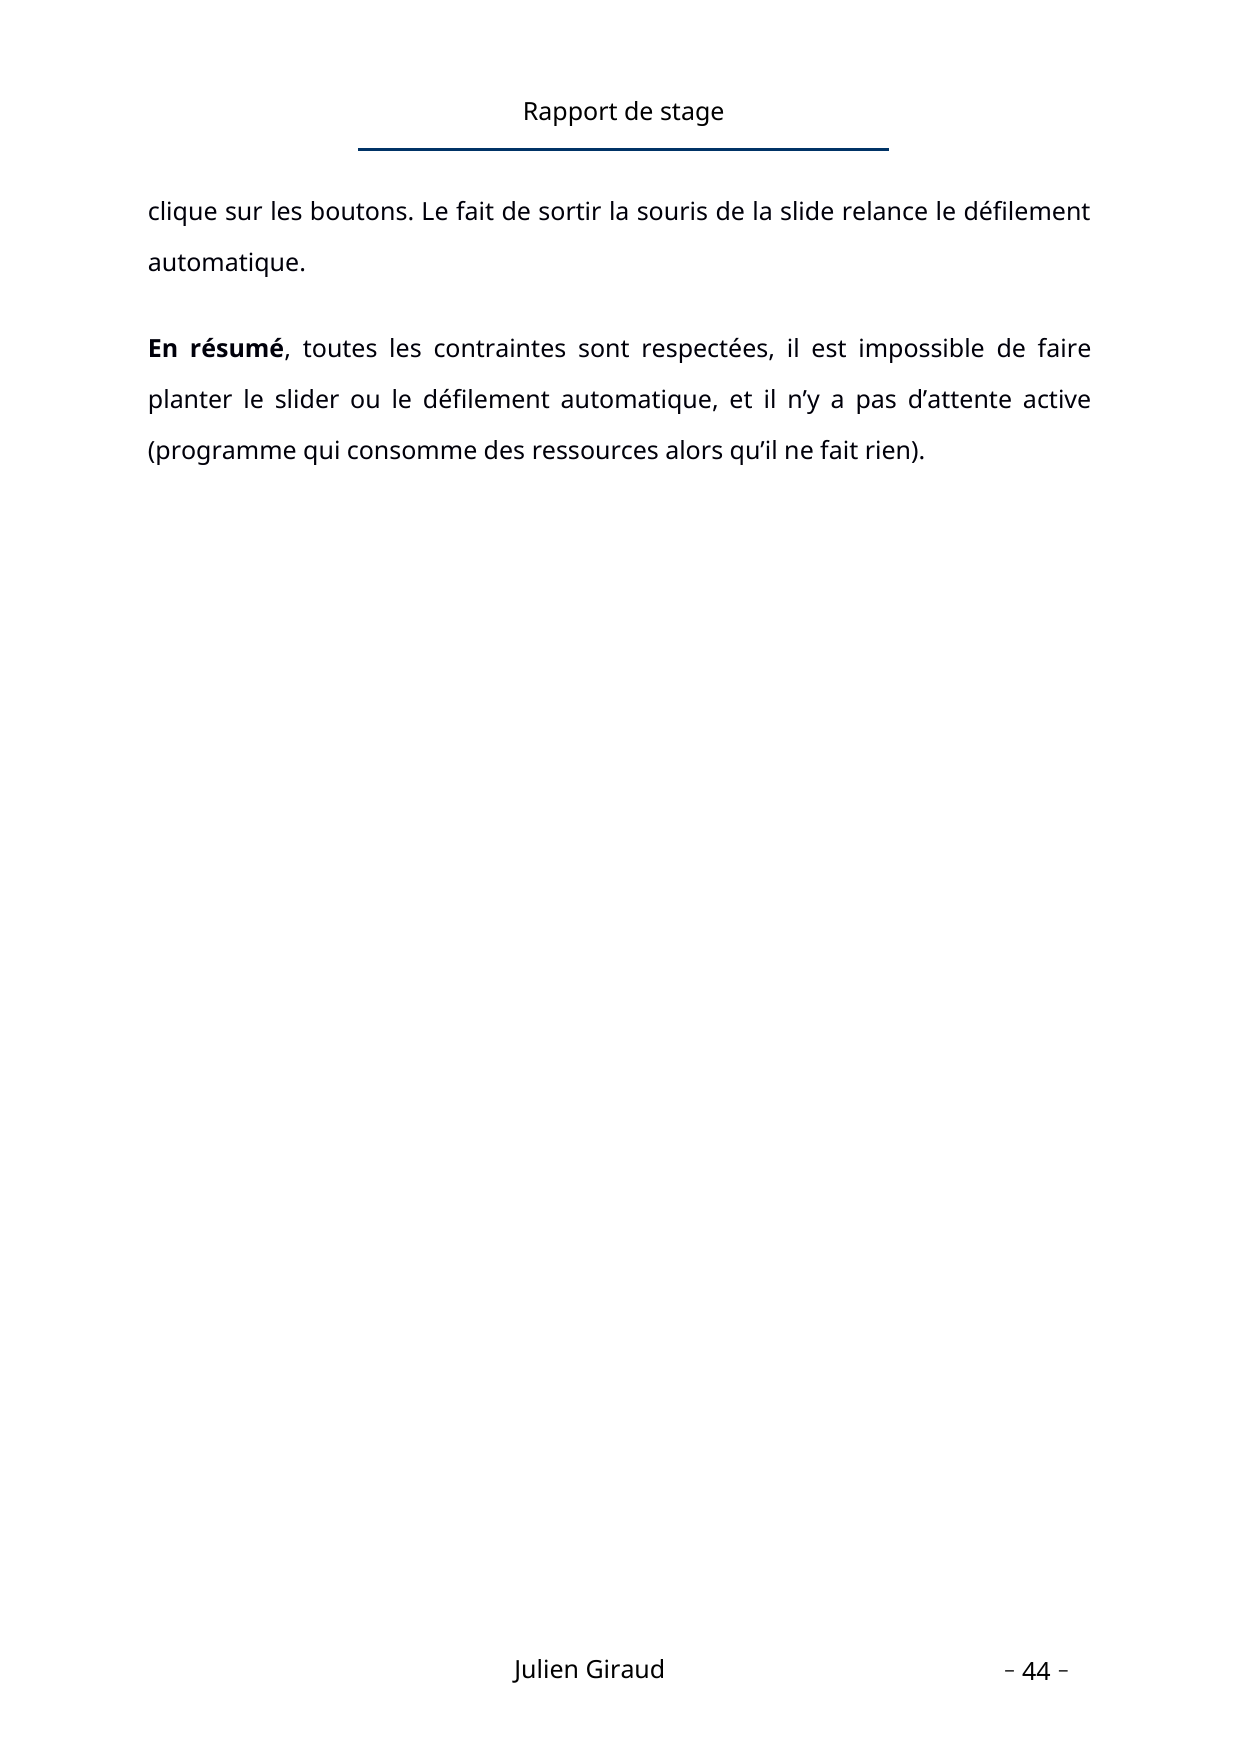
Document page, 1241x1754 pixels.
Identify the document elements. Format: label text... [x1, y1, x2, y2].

text clique sur les boutons. Le fait de sortir la souris de la slide relance le défilement automatique. [148, 193, 1093, 278]
text En résumé, toutes les contraintes sont respectées, il est impossible de faire planter le slider ou le défilement automatique, et il n’y a pas d’attente active (programme qui consomme des ressources alors qu’il ne fait rien). [148, 331, 1093, 467]
